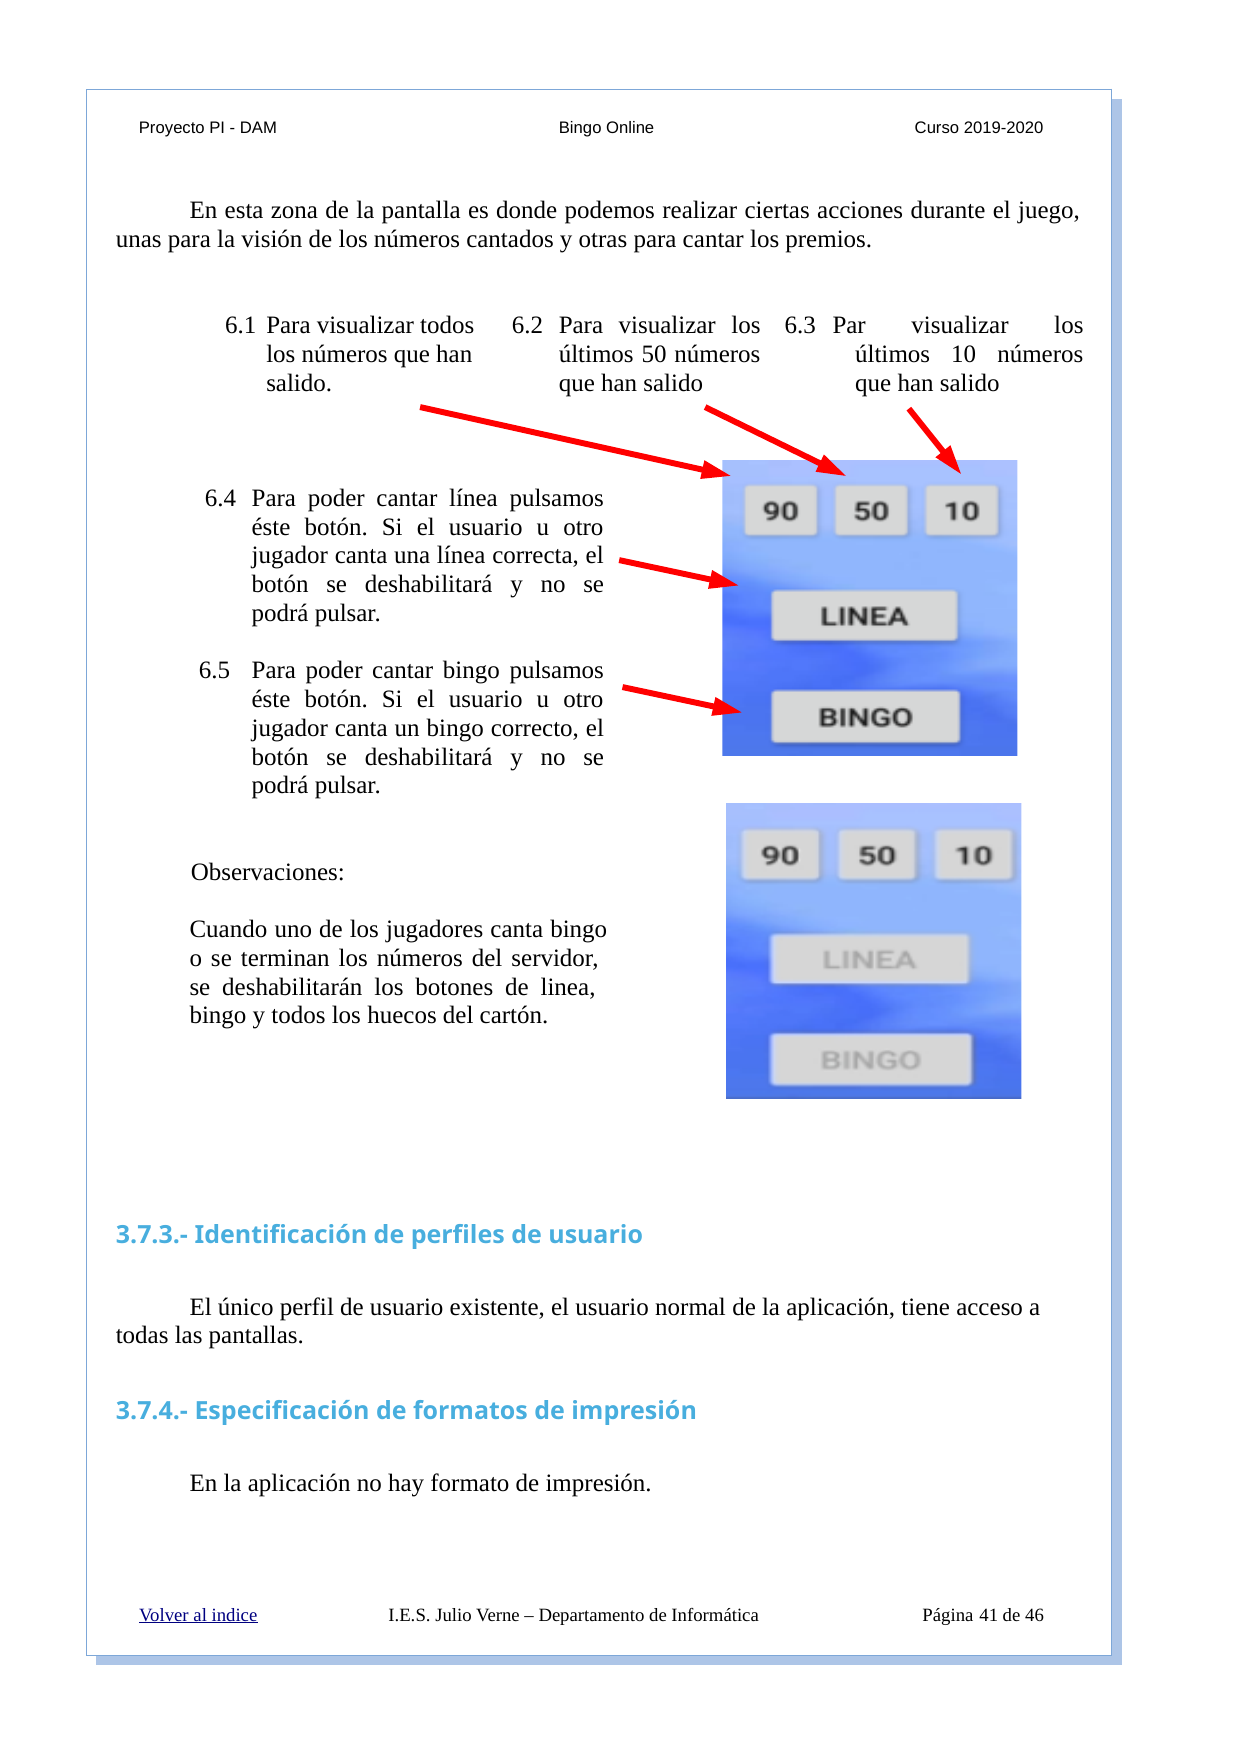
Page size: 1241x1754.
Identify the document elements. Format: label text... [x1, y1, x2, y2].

text En esta zona de la pantalla es donde podemos realizar ciertas acciones durante el juego, unas para la visión de los números cantados y otras para cantar los premios. [116, 196, 1082, 253]
list Observaciones: [153, 857, 726, 886]
list [1022, 857, 1082, 886]
text En la aplicación no hay formato de impresión. [116, 1468, 1082, 1497]
table_header Para visualizar todos los números que han salido. [189, 311, 476, 426]
table_header Par visualizar los últimos 10 números que han salido [760, 311, 1083, 426]
picture [726, 803, 1022, 1099]
list [1018, 483, 1082, 627]
text [1022, 914, 1082, 1029]
text El único perfil de usuario existente, el usuario normal de la aplicación, tiene acceso a todas las pantallas. [116, 1292, 1082, 1349]
list Para poder cantar línea pulsamos éste botón. Si el usuario u otro jugador canta una línea correcta, el botón se deshabilitará y no se podrá pulsar. [198, 483, 722, 627]
list Para poder cantar bingo pulsamos éste botón. Si el usuario u otro jugador canta un bingo correcto, el botón se deshabilitará y no se podrá pulsar. [192, 656, 1082, 799]
picture [722, 460, 1018, 756]
subtitle 3.7.3.- Identificación de perfiles de usuario [116, 1216, 1082, 1250]
subtitle 3.7.4.- Especificación de formatos de impresión [116, 1392, 1082, 1427]
table_header Para visualizar los últimos 50 números que han salido [476, 311, 760, 426]
text Cuando uno de los jugadores canta bingo o se terminan los números del servidor, se deshabilitarán los botones de linea, bingo y todos los huecos del cartón. [116, 914, 726, 1029]
